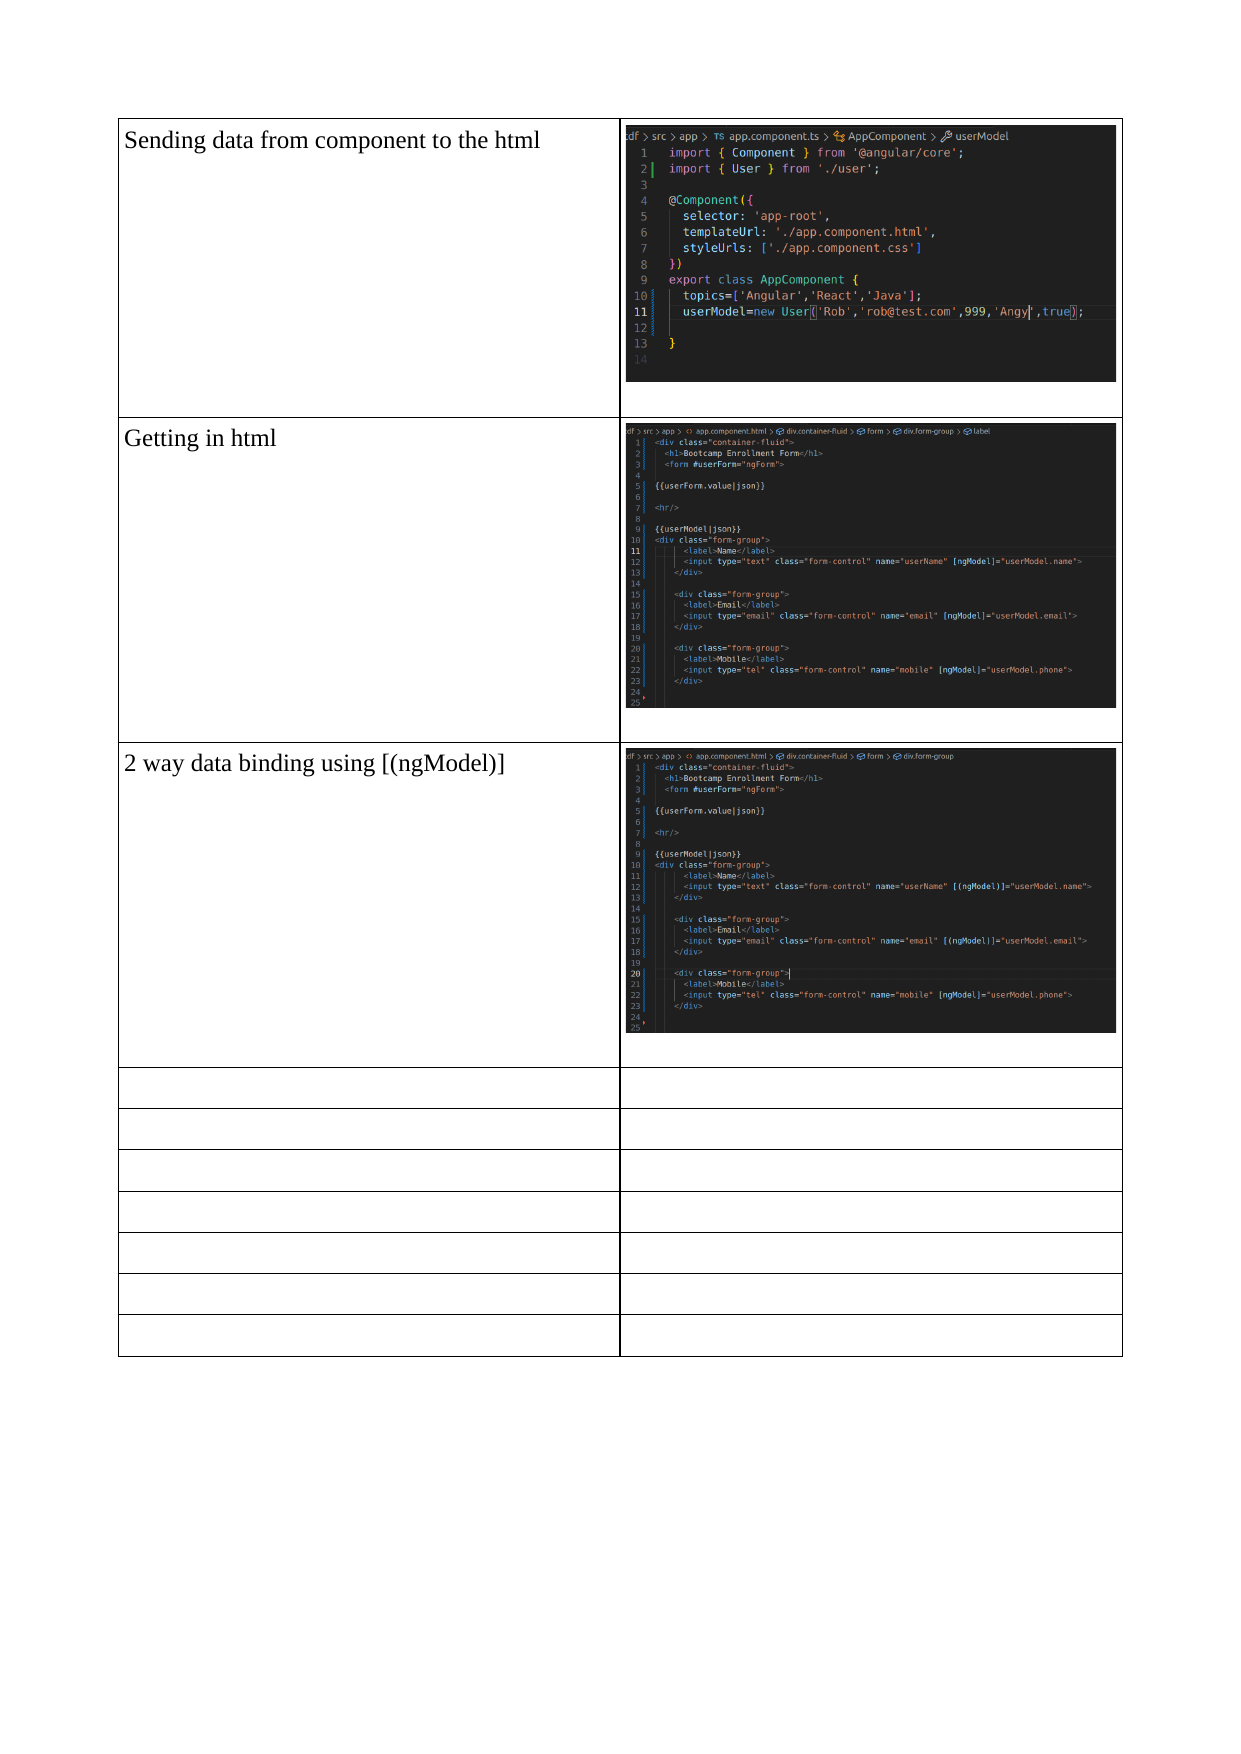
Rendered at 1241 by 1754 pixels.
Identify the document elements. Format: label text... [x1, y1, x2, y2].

picture [625, 423, 1117, 708]
picture [625, 125, 1117, 382]
table_cell [621, 1233, 1122, 1273]
table_cell [119, 1274, 619, 1314]
table_cell [621, 1150, 1122, 1191]
table_cell 2 way data binding using [(ngModel)] [119, 743, 619, 1067]
table_cell [621, 1192, 1122, 1232]
table_cell [621, 119, 1122, 417]
table_cell Sending data from component to the html [119, 119, 619, 417]
table_cell [119, 1233, 619, 1273]
table_cell [621, 1315, 1122, 1356]
table_cell [119, 1150, 619, 1191]
table_cell [621, 1274, 1122, 1314]
table_cell [119, 1192, 619, 1232]
table_cell [621, 1068, 1122, 1108]
table_cell [621, 1109, 1122, 1149]
table_cell [119, 1315, 619, 1356]
table_cell [119, 1068, 619, 1108]
picture [625, 748, 1117, 1033]
table_cell [621, 743, 1122, 1067]
table_cell [119, 1109, 619, 1149]
table_cell Getting in html [119, 418, 619, 742]
table_cell [621, 418, 1122, 742]
